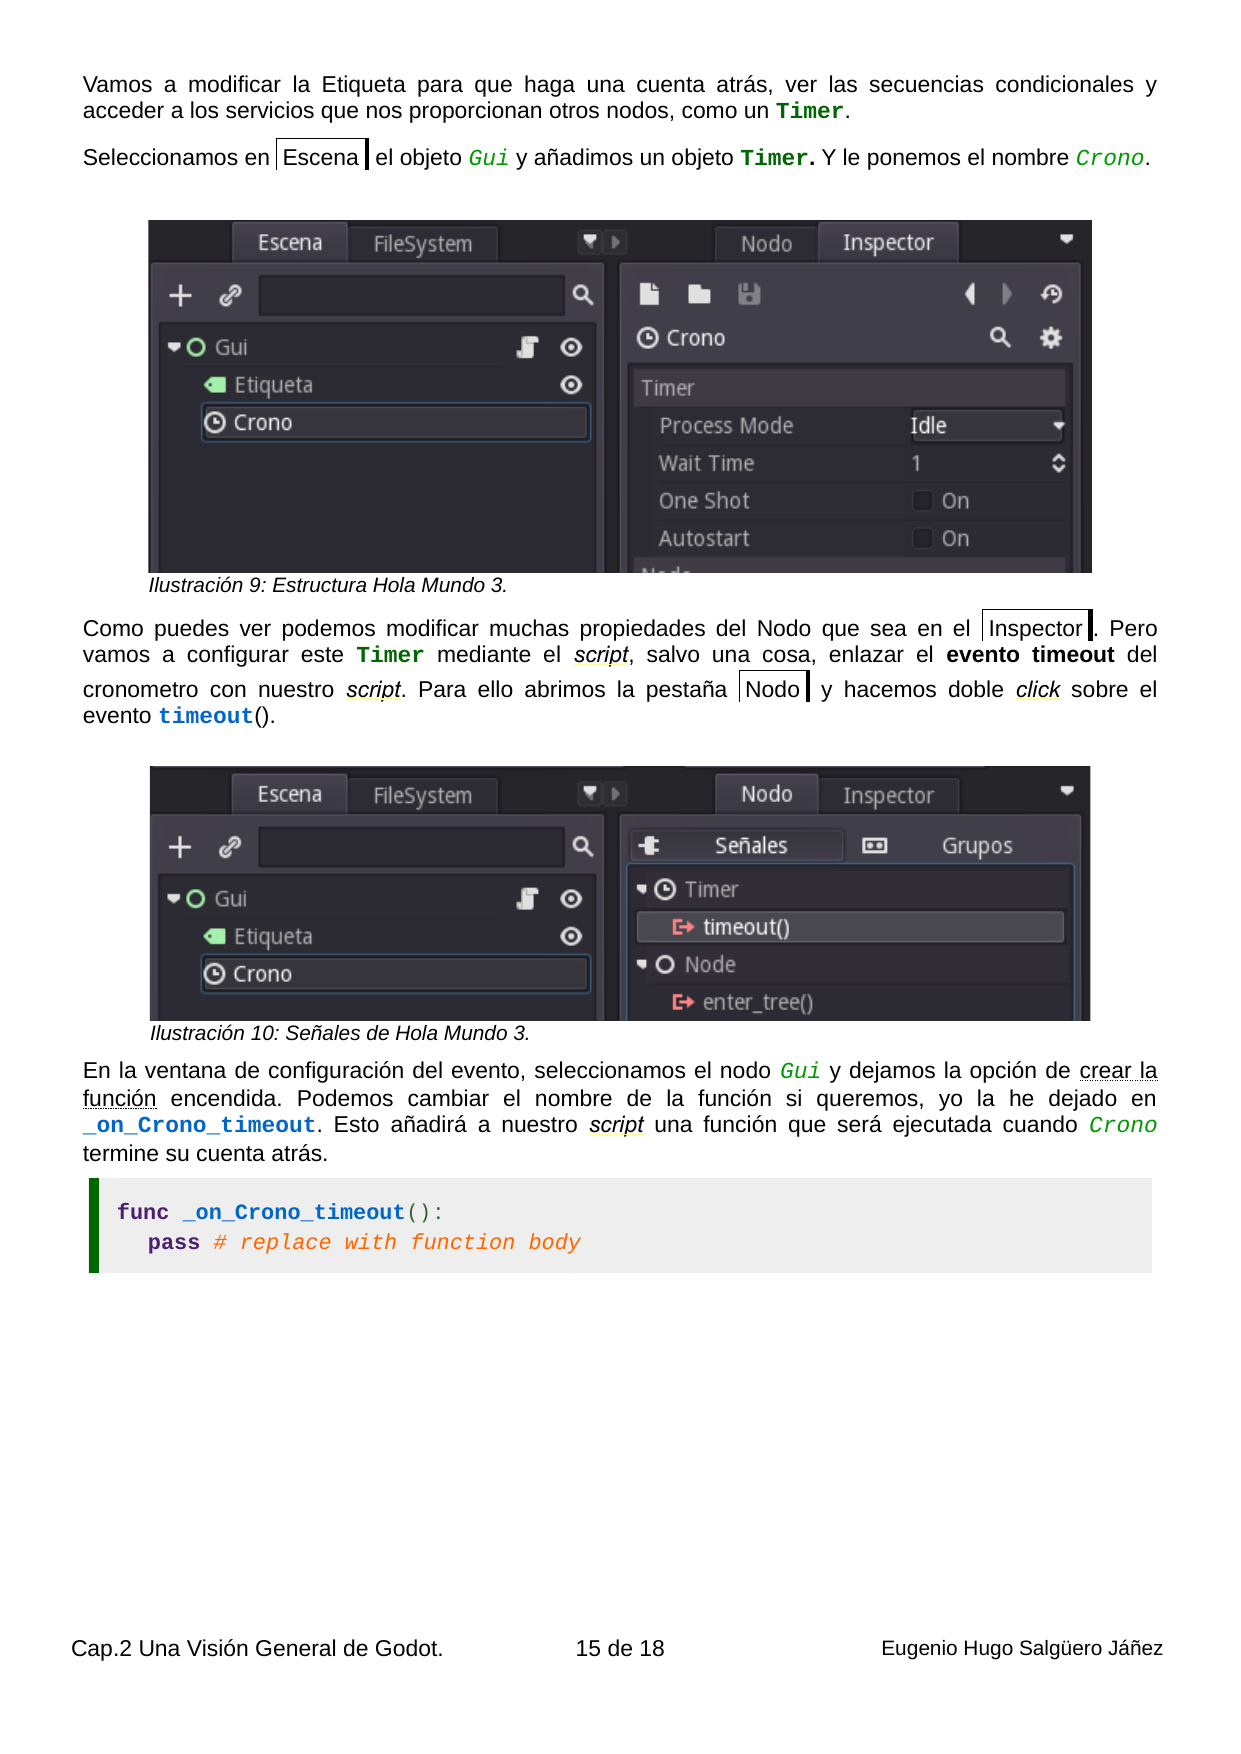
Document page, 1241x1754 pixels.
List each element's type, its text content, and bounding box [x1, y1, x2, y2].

text func _on_Crono_timeout(): pass # replace with function body [99, 1178, 1152, 1273]
text En la ventana de configuración del evento, seleccionamos el nodo Gui y dejamos la opción de crear la función encendida. Podemos cambiar el nombre de la función si queremos, yo la he dejado en _on_Crono_timeout. Esto añadirá a nuestro script una función que será ejecutada cuando Crono termine su cuenta atrás. [83, 742, 1158, 1166]
picture [149, 766, 1091, 1021]
text Seleccionamos en Escena el objeto Gui y añadimos un objeto Timer. Y le ponemos el nombre Crono. [83, 137, 1158, 172]
text Vamos a modificar la Etiqueta para que haga una cuenta atrás, ver las secuencias condicionales y acceder a los servicios que nos proporcionan otros nodos, como un Timer. [83, 71, 1158, 126]
text Como puedes ver podemos modificar muchas propiedades del Nodo que sea en el Inspector. Pero vamos a configurar este Timer mediante el script, salvo una cosa, enlazar el evento timeout del cronometro con nuestro script. Para ello abrimos la pestaña Nodo y hacemos doble click sobre el evento timeout(). [83, 184, 1158, 730]
text Ilustración 10: Señales de Hola Mundo 3. [150, 1021, 1090, 1045]
text Ilustración 9: Estructura Hola Mundo 3. [148, 573, 1092, 597]
picture [148, 220, 1092, 573]
